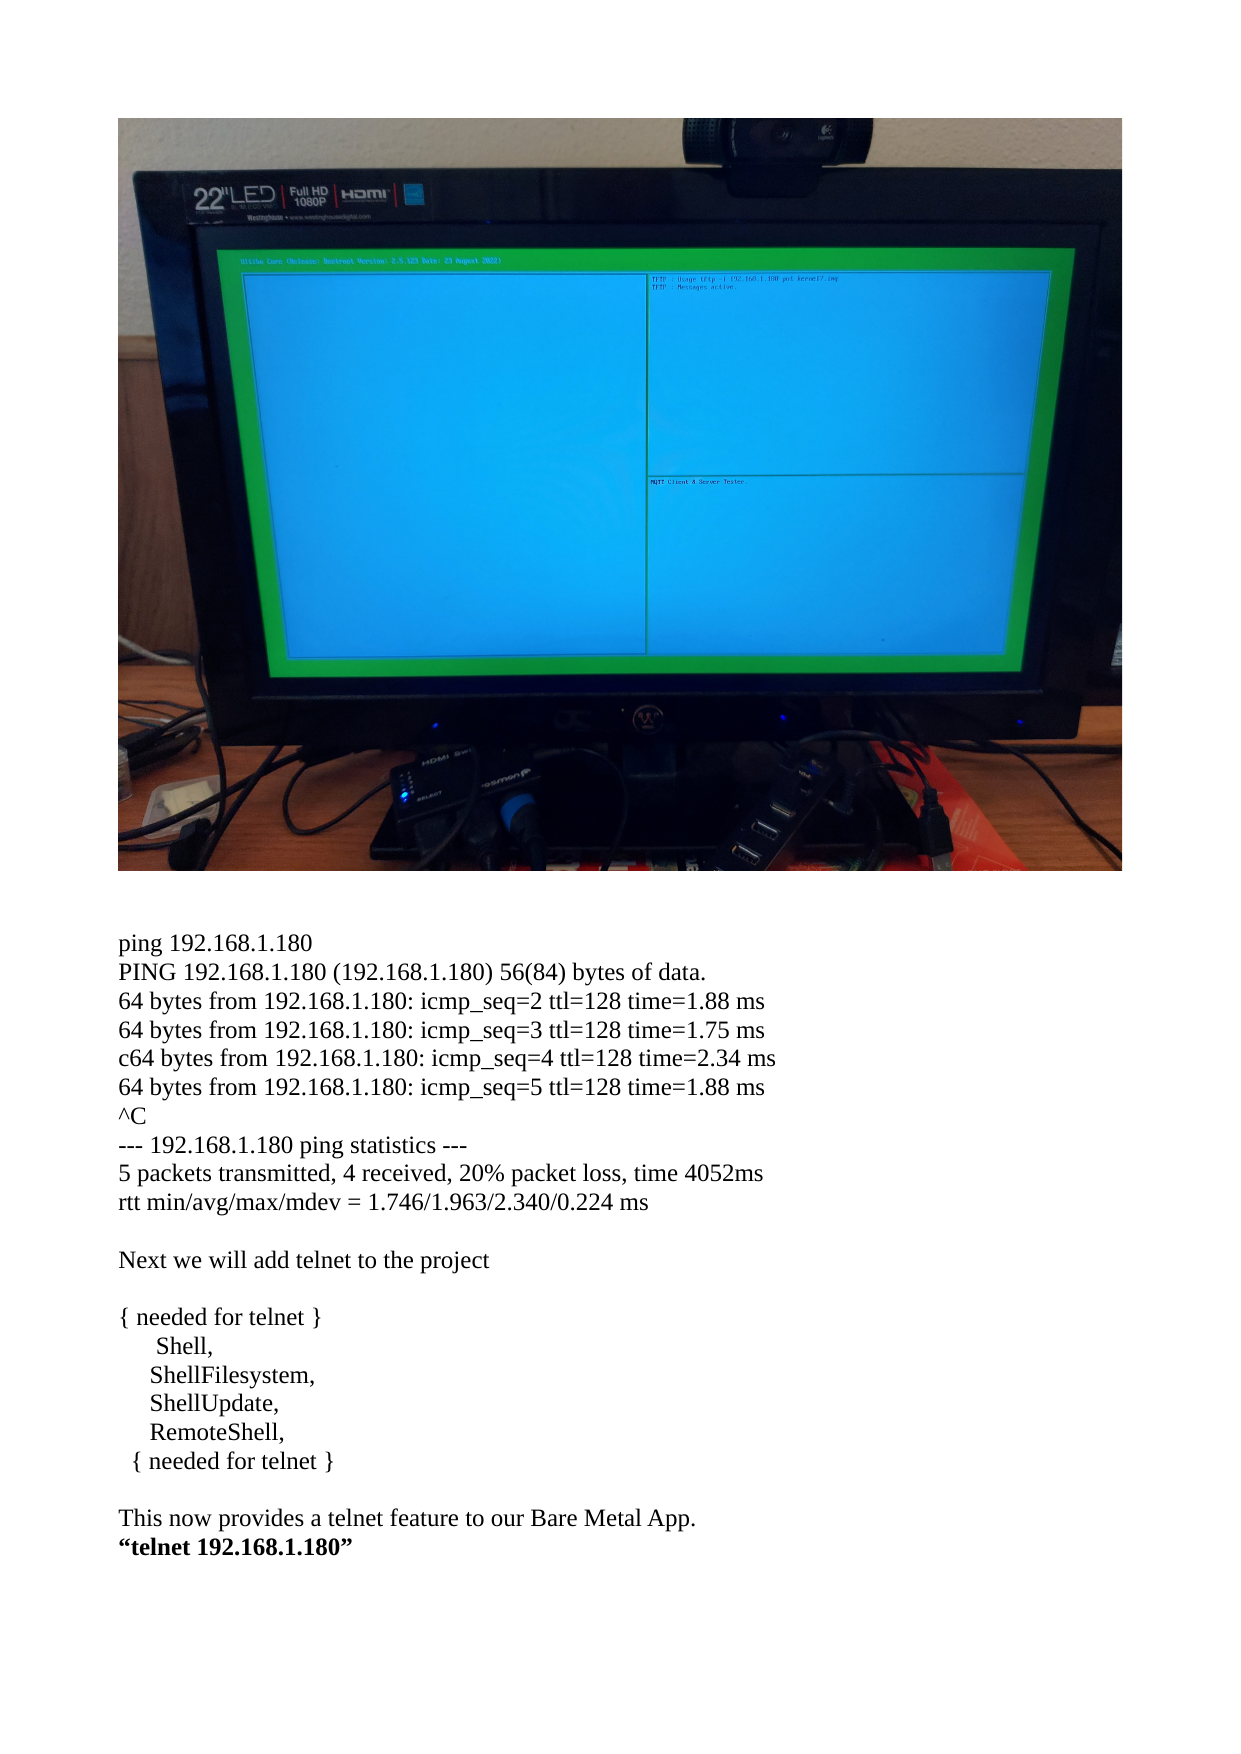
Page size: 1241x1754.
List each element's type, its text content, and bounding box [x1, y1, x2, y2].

text PING 192.168.1.180 (192.168.1.180) 56(84) bytes of data. [118, 957, 1122, 986]
text ShellFilesystem, [118, 1360, 1122, 1388]
text Shell, [118, 1331, 1122, 1360]
text { needed for telnet } [118, 1302, 1122, 1331]
text rtt min/avg/max/mdev = 1.746/1.963/2.340/0.224 ms [118, 1187, 1122, 1216]
text 64 bytes from 192.168.1.180: icmp_seq=5 ttl=128 time=1.88 ms [118, 1072, 1122, 1101]
text ShellUpdate, [118, 1388, 1122, 1417]
text ^C [118, 1101, 1122, 1130]
text 64 bytes from 192.168.1.180: icmp_seq=2 ttl=128 time=1.88 ms [118, 986, 1122, 1015]
text c64 bytes from 192.168.1.180: icmp_seq=4 ttl=128 time=2.34 ms [118, 1043, 1122, 1072]
picture [118, 118, 1123, 871]
text Next we will add telnet to the project [118, 1245, 1122, 1273]
text “telnet 192.168.1.180” [118, 1532, 1122, 1561]
text ping 192.168.1.180 [118, 928, 1122, 957]
text 64 bytes from 192.168.1.180: icmp_seq=3 ttl=128 time=1.75 ms [118, 1015, 1122, 1043]
text --- 192.168.1.180 ping statistics --- [118, 1130, 1122, 1158]
text This now provides a telnet feature to our Bare Metal App. [118, 1503, 1122, 1532]
text { needed for telnet } [118, 1446, 1122, 1475]
text 5 packets transmitted, 4 received, 20% packet loss, time 4052ms [118, 1158, 1122, 1187]
text RemoteShell, [118, 1417, 1122, 1446]
